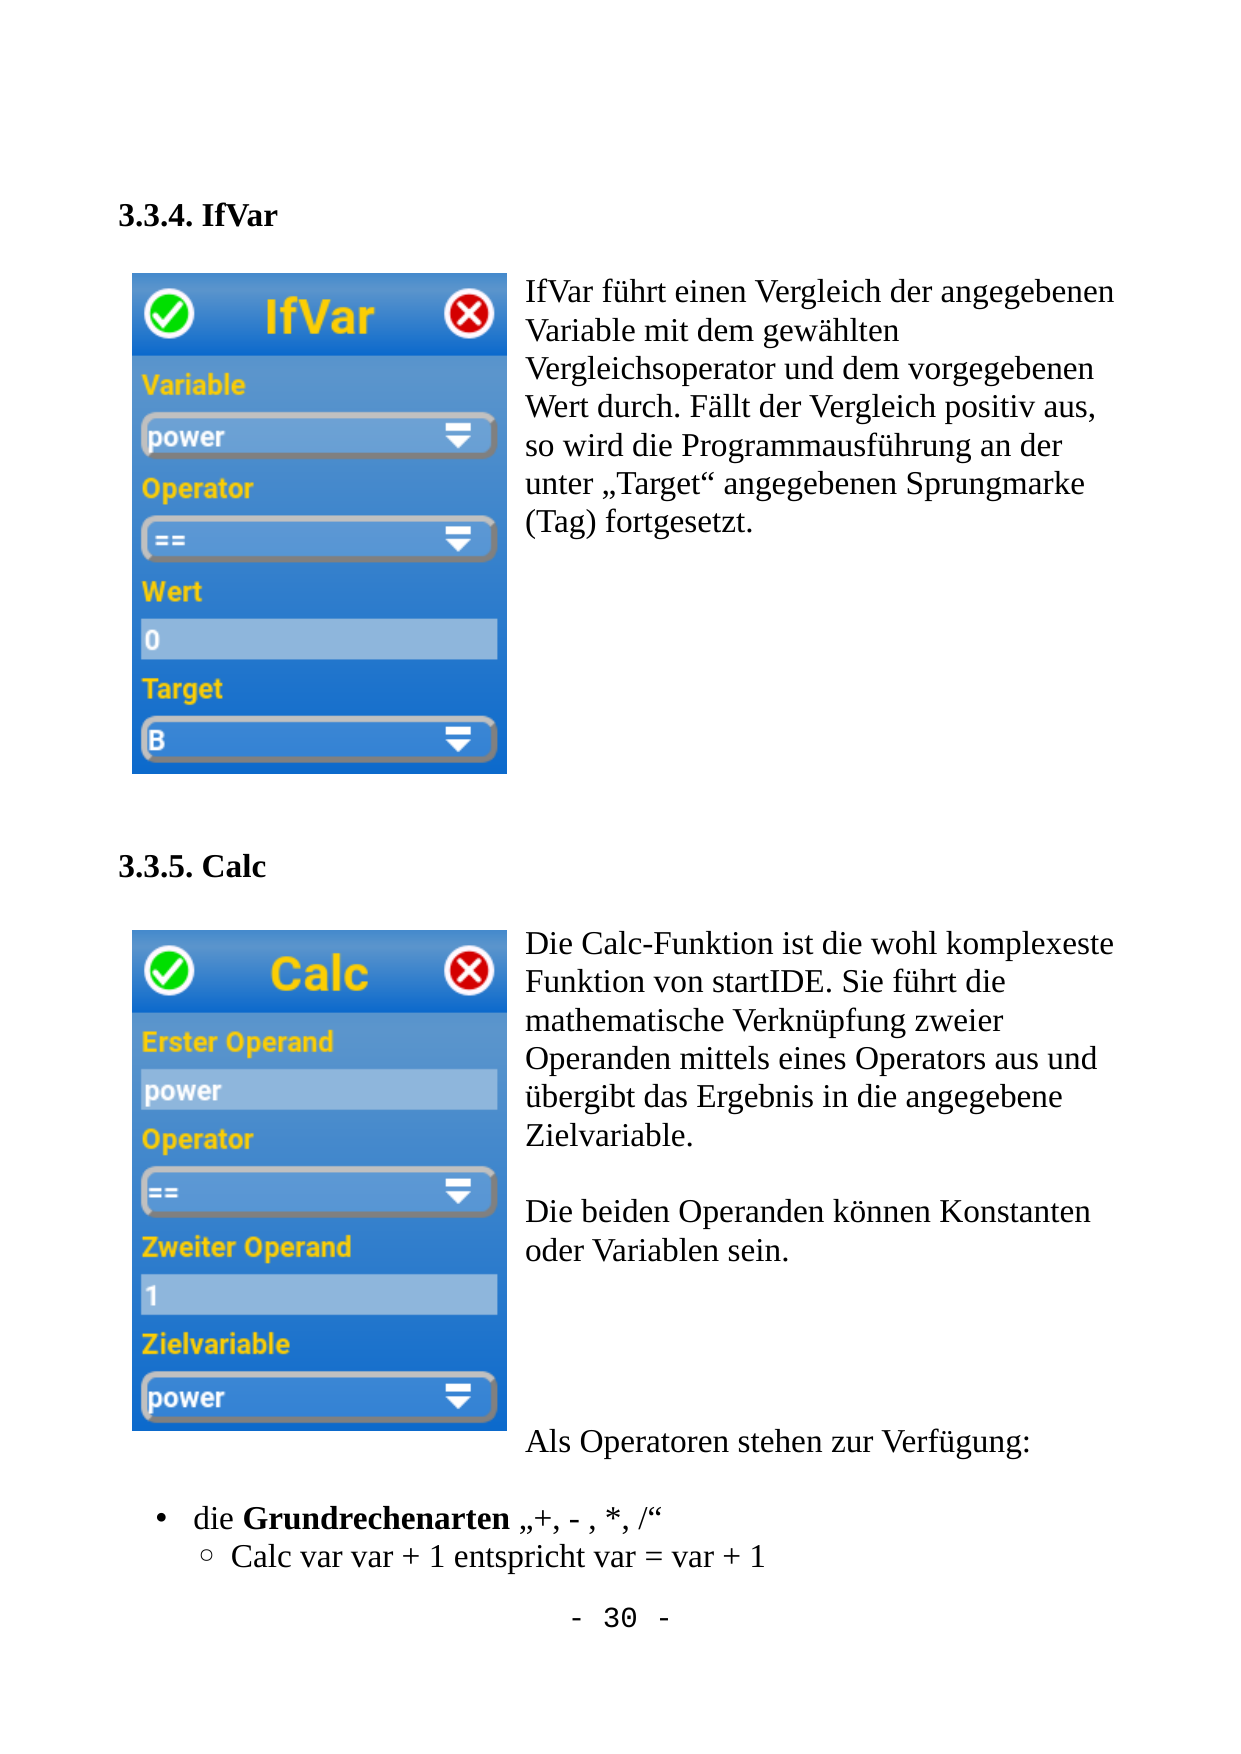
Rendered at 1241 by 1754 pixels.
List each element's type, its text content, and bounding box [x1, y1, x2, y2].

text 3.3.4. IfVar [118, 195, 1122, 233]
text 3.3.5. Calc [118, 846, 1122, 885]
list die Grundrechenarten „+, - , *, /“ [156, 1498, 1122, 1536]
picture [132, 273, 507, 774]
text Die beiden Operanden können Konstanten oder Variablen sein. [507, 1191, 1122, 1268]
text Als Operatoren stehen zur Verfügung: [118, 1421, 1122, 1460]
text Die Calc-Funktion ist die wohl komplexeste Funktion von startIDE. Sie führt die mathematische Verknüpfung zweier Operanden mittels eines Operators aus und übergibt das Ergebnis in die angegebene Zielvariable. [118, 923, 1122, 1153]
picture [132, 930, 507, 1431]
list Calc var var + 1 entspricht var = var + 1 [193, 1536, 1122, 1575]
text IfVar führt einen Vergleich der angegebenen Variable mit dem gewählten Vergleichsoperator und dem vorgegebenen Wert durch. Fällt der Vergleich positiv aus, so wird die Programmausführung an der unter „Target“ angegebenen Sprungmarke (Tag) fortgesetzt. [118, 271, 1122, 540]
